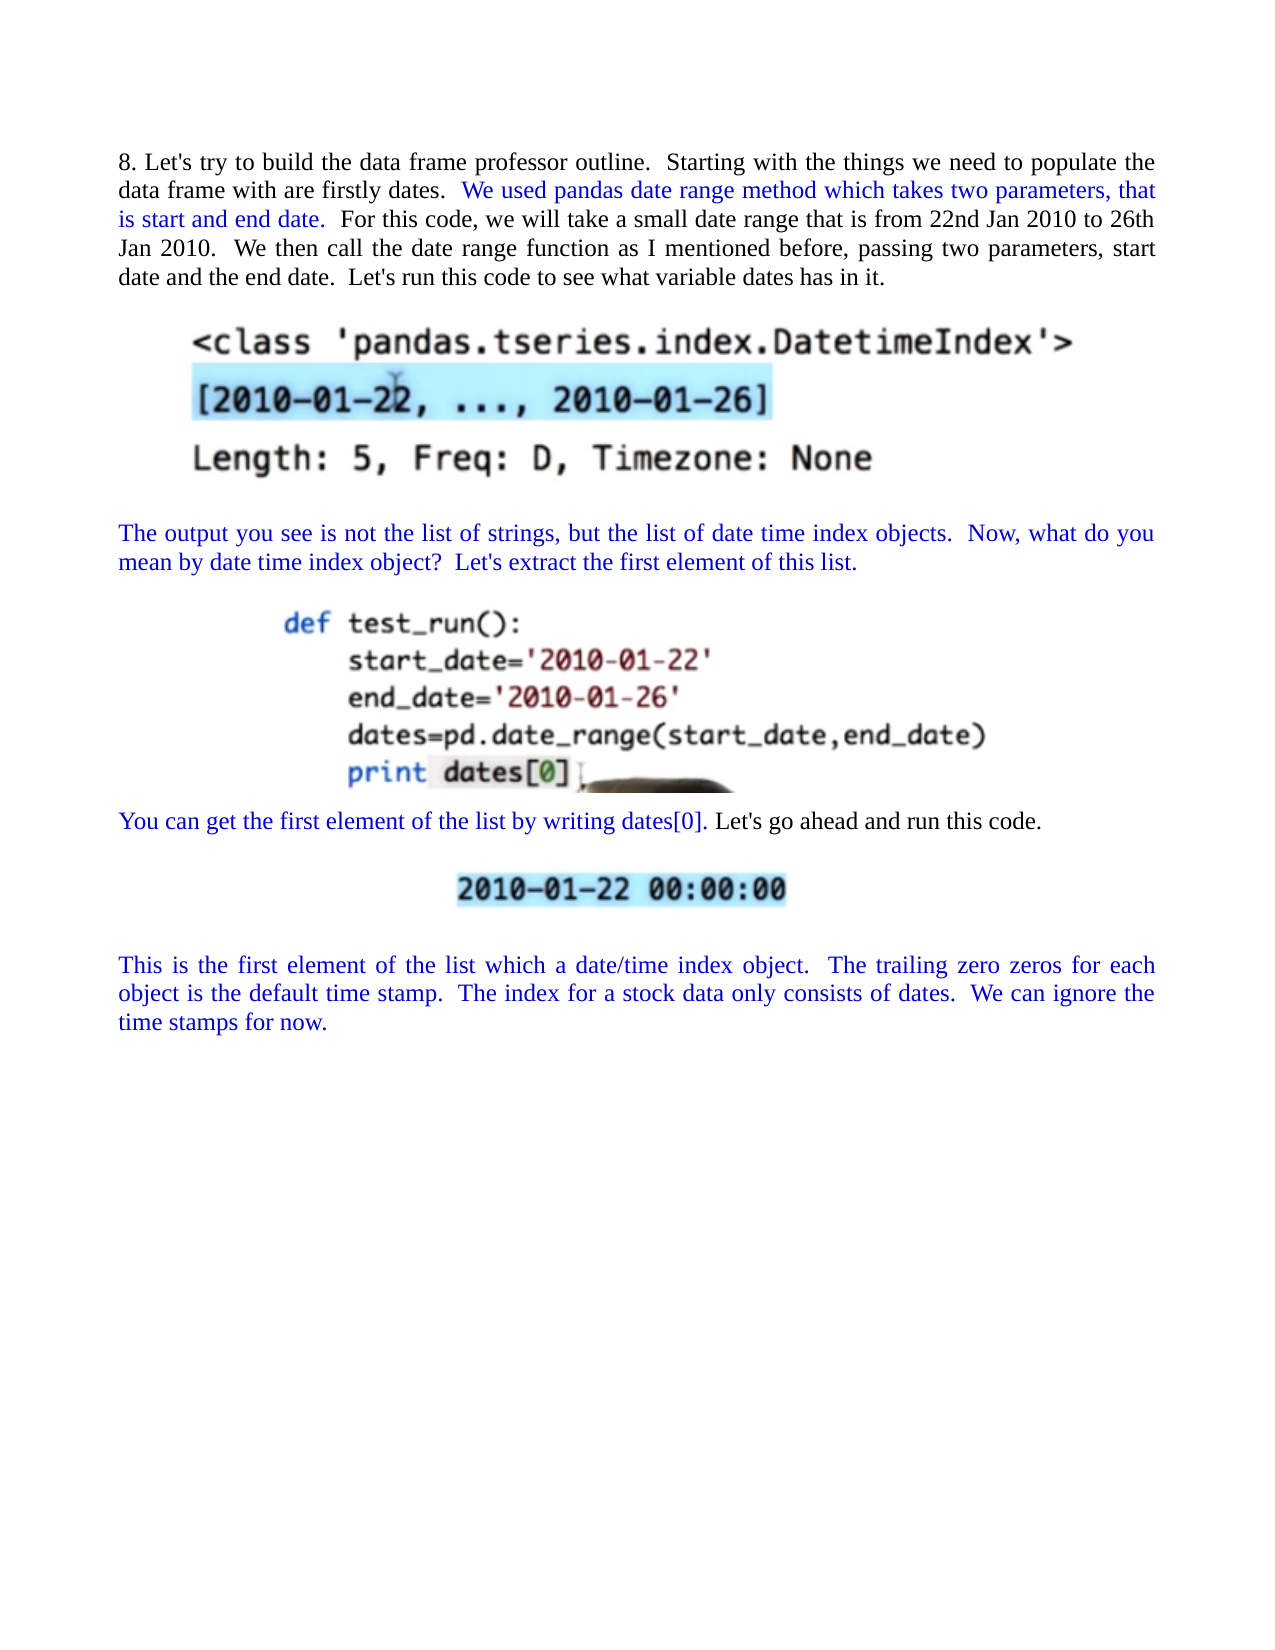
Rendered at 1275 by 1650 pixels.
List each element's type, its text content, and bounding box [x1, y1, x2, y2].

text The output you see is not the list of strings, but the list of date time index objects. Now, what do you mean by date time index object? Let's extract the first element of this list. [118, 518, 1157, 576]
text This is the first element of the list which a date/time index object. The trailing zero zeros for each object is the default time stamp. The index for a stock data only consists of dates. We can ignore the time stamps for now. [118, 950, 1157, 1036]
picture [165, 319, 1110, 490]
text 8. Let's try to build the data frame professor outline. Starting with the things we need to populate the data frame with are firstly dates. We used pandas date range method which takes two parameters, that is start and end date. For this code, we will take a small date range that is from 22nd Jan 2010 to 26th Jan 2010. We then call the date range function as I mentioned before, passing two parameters, start date and the end date. Let's run this code to see what variable dates has in it. [118, 147, 1157, 291]
picture [442, 863, 833, 920]
text You can get the first element of the list by writing dates[0]. Let's go ahead and run this code. [118, 806, 1157, 835]
picture [275, 604, 1001, 793]
